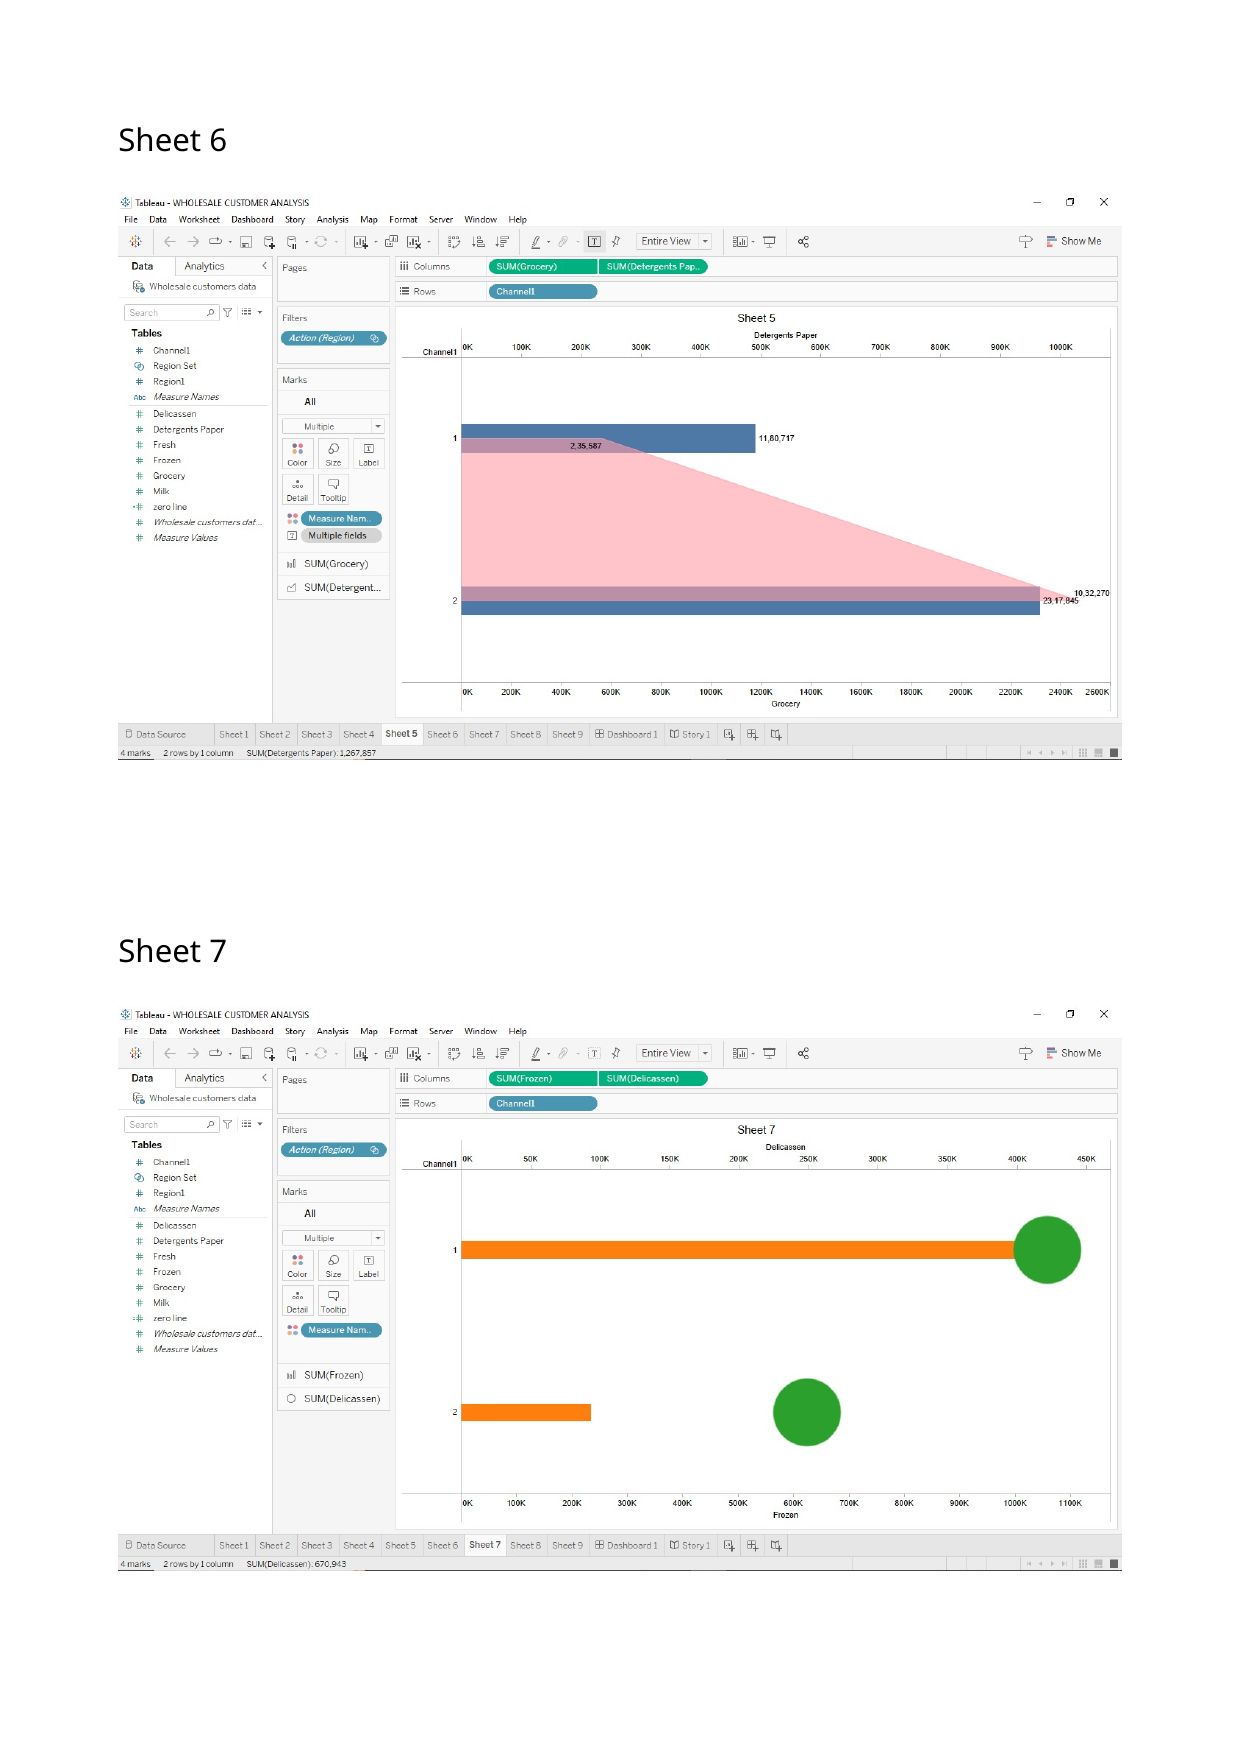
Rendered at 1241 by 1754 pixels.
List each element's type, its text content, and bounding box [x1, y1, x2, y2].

text Sheet 6 [118, 118, 1122, 161]
picture [118, 194, 1122, 760]
picture [118, 1006, 1122, 1571]
text Sheet 7 [118, 929, 1122, 972]
